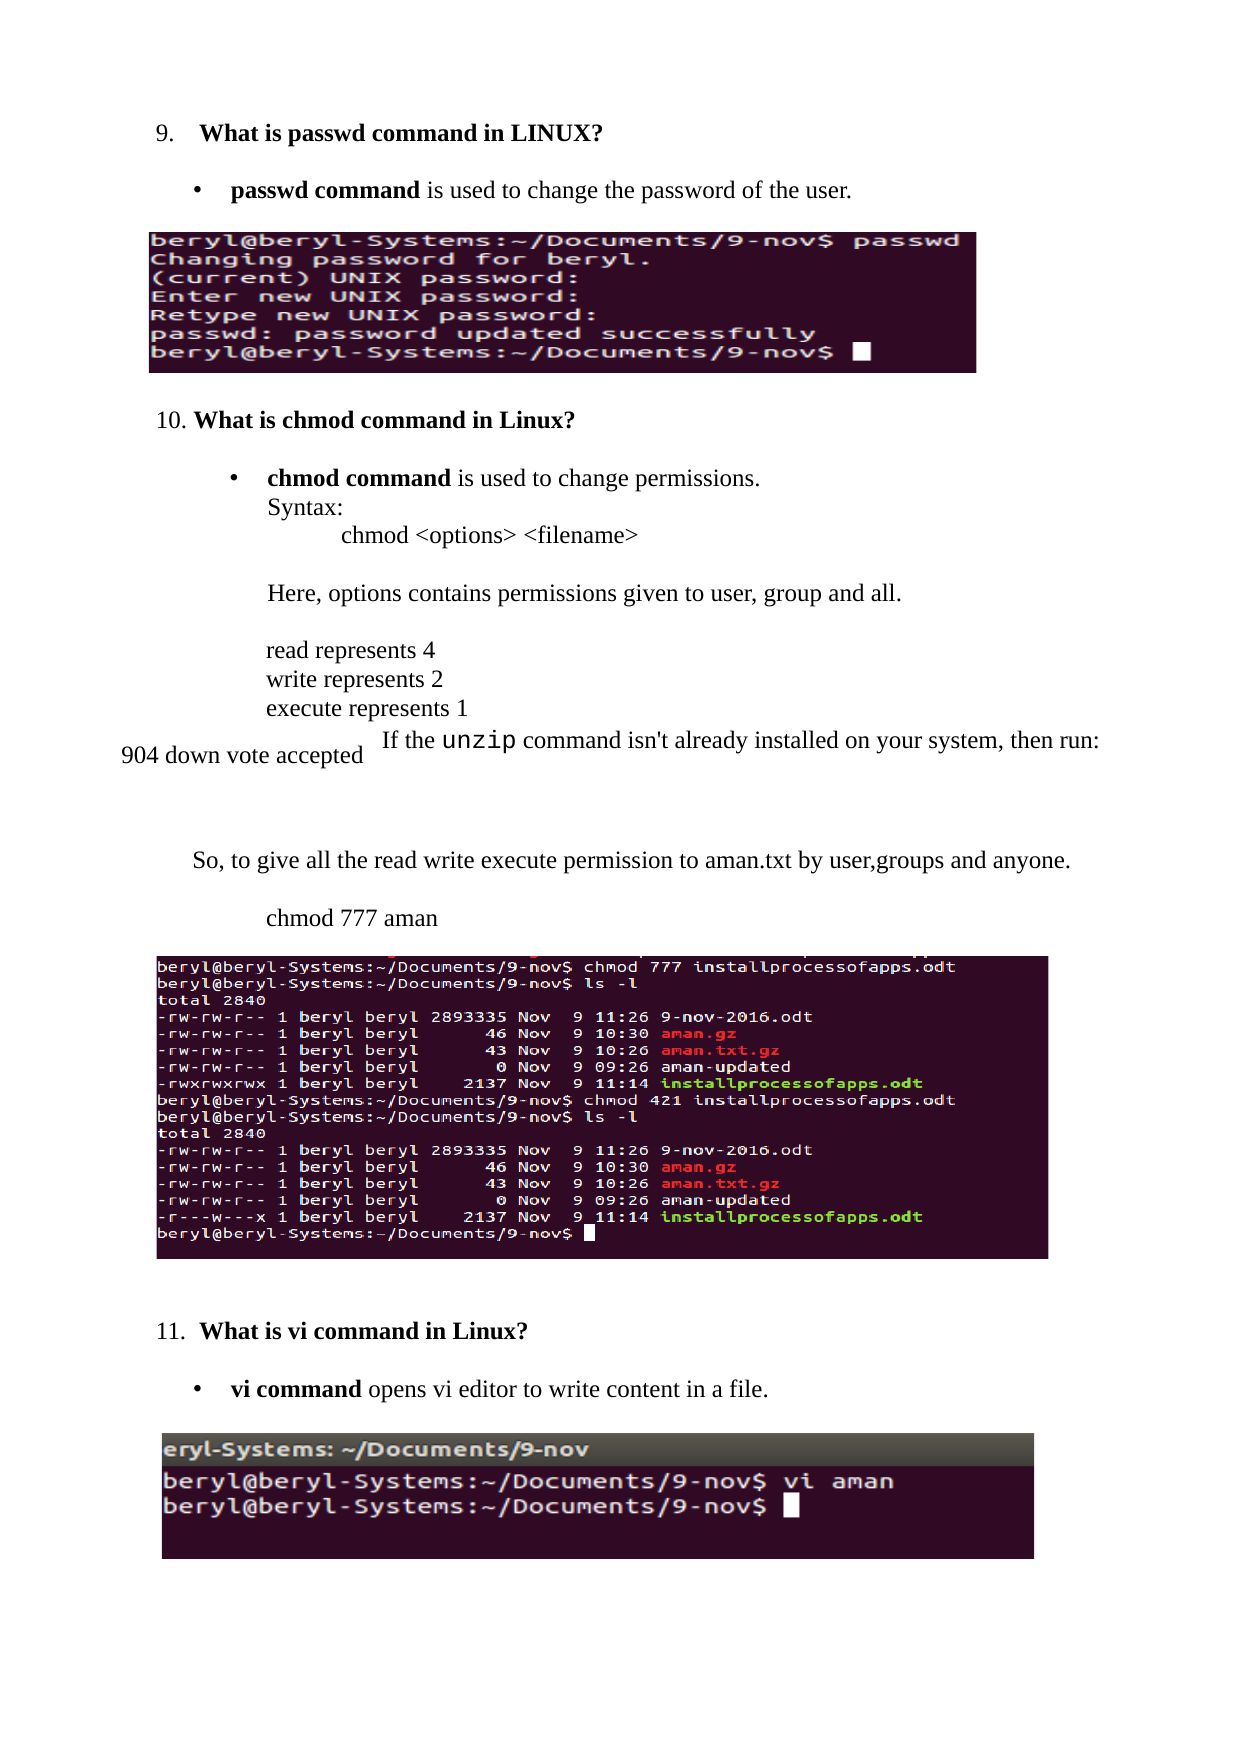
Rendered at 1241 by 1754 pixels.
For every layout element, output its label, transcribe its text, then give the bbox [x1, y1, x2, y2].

list passwd command is used to change the password of the user. [193, 176, 1122, 204]
list What is passwd command in LINUX? [156, 118, 1122, 147]
list chmod <options> <filename> [229, 521, 1122, 549]
text execute represents 1 [118, 693, 1122, 722]
text So, to give all the read write execute permission to aman.txt by user,groups and anyone. [118, 846, 1122, 874]
table_header If the unzip command isn't already installed on your system, then run: [379, 722, 1109, 788]
list vi command opens vi editor to write content in a file. [193, 1374, 1122, 1402]
table_header 904 down vote accepted [118, 722, 379, 788]
text read represents 4 [118, 636, 1122, 664]
list What is chmod command in Linux? [156, 406, 1122, 434]
picture [148, 232, 229, 308]
picture [156, 956, 321, 1259]
list Here, options contains permissions given to user, group and all. [229, 578, 1122, 607]
text chmod 777 aman [118, 903, 1122, 932]
list What is vi command in Linux? [156, 1316, 1122, 1345]
list Syntax: [229, 492, 1122, 521]
text write represents 2 [118, 664, 1122, 693]
list chmod command is used to change permissions. [229, 463, 1122, 492]
